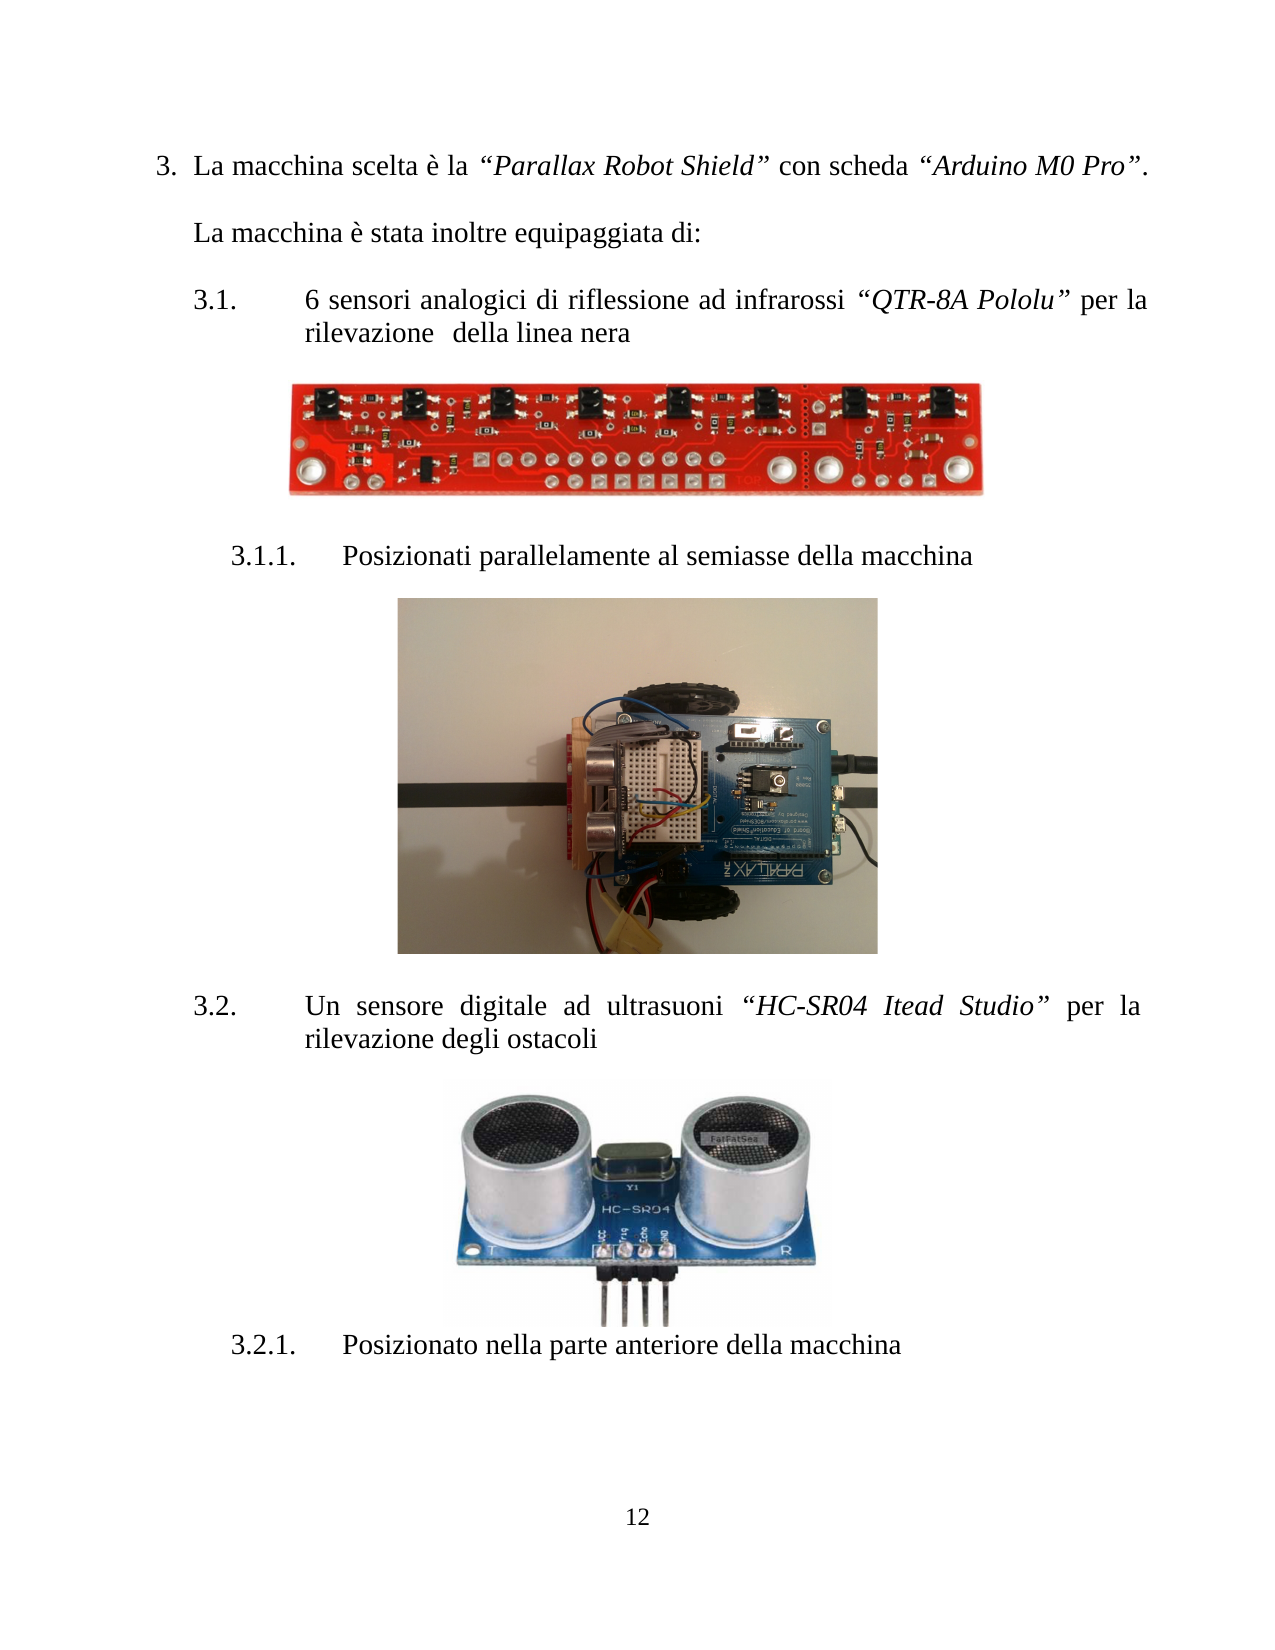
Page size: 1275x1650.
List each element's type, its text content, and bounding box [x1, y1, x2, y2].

picture [397, 598, 878, 954]
picture [442, 1079, 833, 1327]
list Un sensore digitale ad ultrasuoni “HC-SR04 Itead Studio” per la rilevazione degli ostacoli [193, 988, 1157, 1055]
picture [272, 368, 1003, 505]
list Posizionati parallelamente al semiasse della macchina [231, 538, 1157, 571]
list La macchina scelta è la “Parallax Robot Shield” con scheda “Arduino M0 Pro”. La macchina è stata inoltre equipaggiata di: [156, 148, 1157, 248]
list Posizionato nella parte anteriore della macchina [231, 1316, 1157, 1361]
list 6 sensori analogici di riflessione ad infrarossi “QTR-8A Pololu” per la rilevazione della linea nera [193, 282, 1157, 349]
